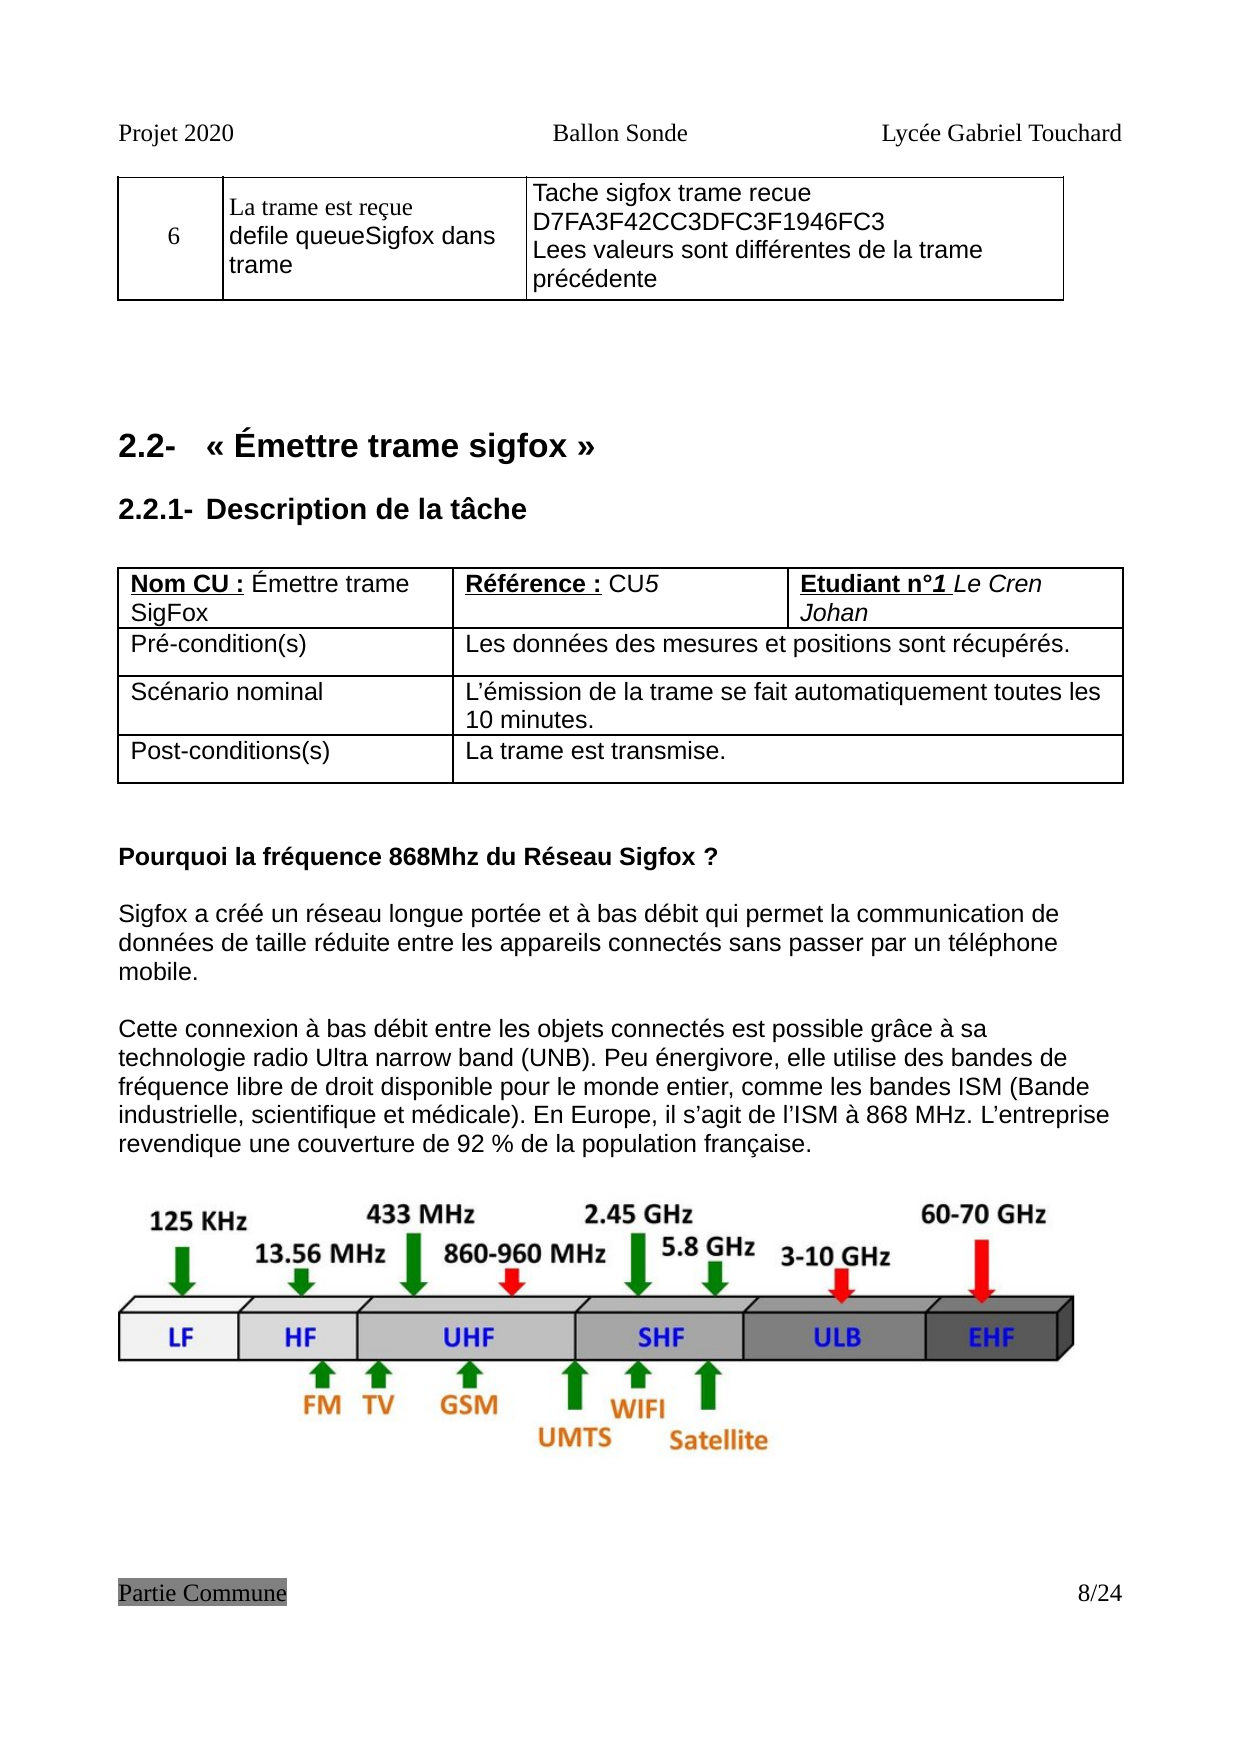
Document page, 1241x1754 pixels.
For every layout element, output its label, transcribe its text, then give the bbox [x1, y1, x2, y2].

table_cell La trame est transmise. [454, 736, 1122, 782]
table_cell Post-conditions(s) [119, 736, 452, 782]
table_header Référence : CU5 [454, 569, 787, 627]
table_header Nom CU : Émettre trame SigFox [119, 569, 452, 627]
text Sigfox a créé un réseau longue portée et à bas débit qui permet la communication de données de taille réduite entre les appareils connectés sans passer par un téléphone mobile. [118, 899, 1122, 985]
table_cell Les données des mesures et positions sont récupérés. [454, 629, 1122, 674]
table_cell 6 [119, 178, 222, 299]
table_header Etudiant n°1 Le Cren Johan [789, 569, 1122, 627]
subtitle Description de la tâche [118, 492, 1122, 526]
table_cell Scénario nominal [119, 677, 452, 734]
table_cell L’émission de la trame se fait automatiquement toutes les 10 minutes. [454, 677, 1122, 734]
table_cell La trame est reçue defile queueSigfox dans trame [224, 178, 526, 299]
text Cette connexion à bas débit entre les objets connectés est possible grâce à sa technologie radio Ultra narrow band (UNB). Peu énergivore, elle utilise des bandes de fréquence libre de droit disponible pour le monde entier, comme les bandes ISM (Bande industrielle, scientifique et médicale). En Europe, il s’agit de l’ISM à 868 MHz. L’entreprise revendique une couverture de 92 % de la population française. [118, 1014, 1122, 1158]
table_cell Tache sigfox trame recue D7FA3F42CC3DFC3F1946FC3 Lees valeurs sont différentes de la trame précédente [527, 178, 1063, 299]
text Pourquoi la fréquence 868Mhz du Réseau Sigfox ? [118, 842, 1122, 870]
subtitle « Émettre trame sigfox » [118, 426, 1122, 465]
picture [118, 1186, 1081, 1462]
table_cell Pré-condition(s) [119, 629, 452, 674]
